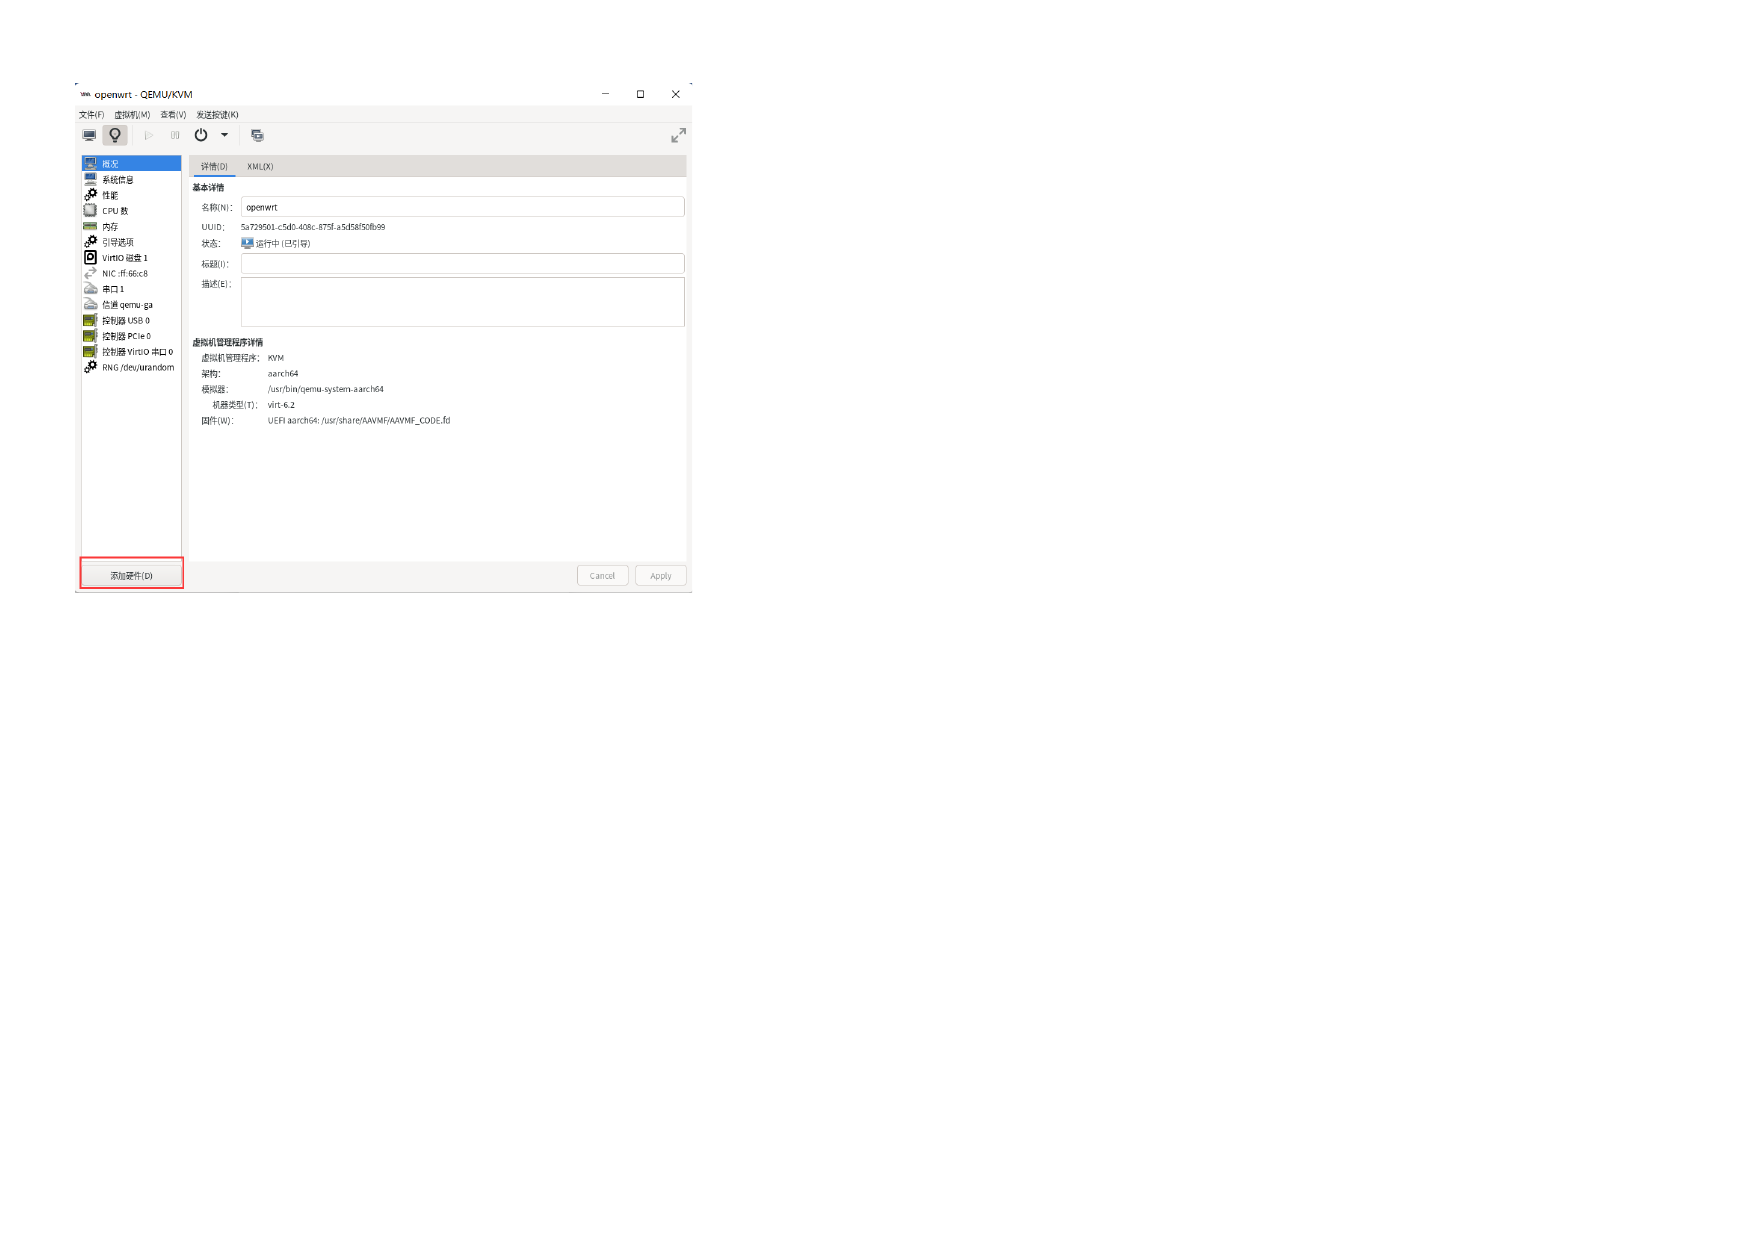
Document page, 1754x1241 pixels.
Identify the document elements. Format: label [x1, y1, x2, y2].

picture [75, 83, 693, 593]
